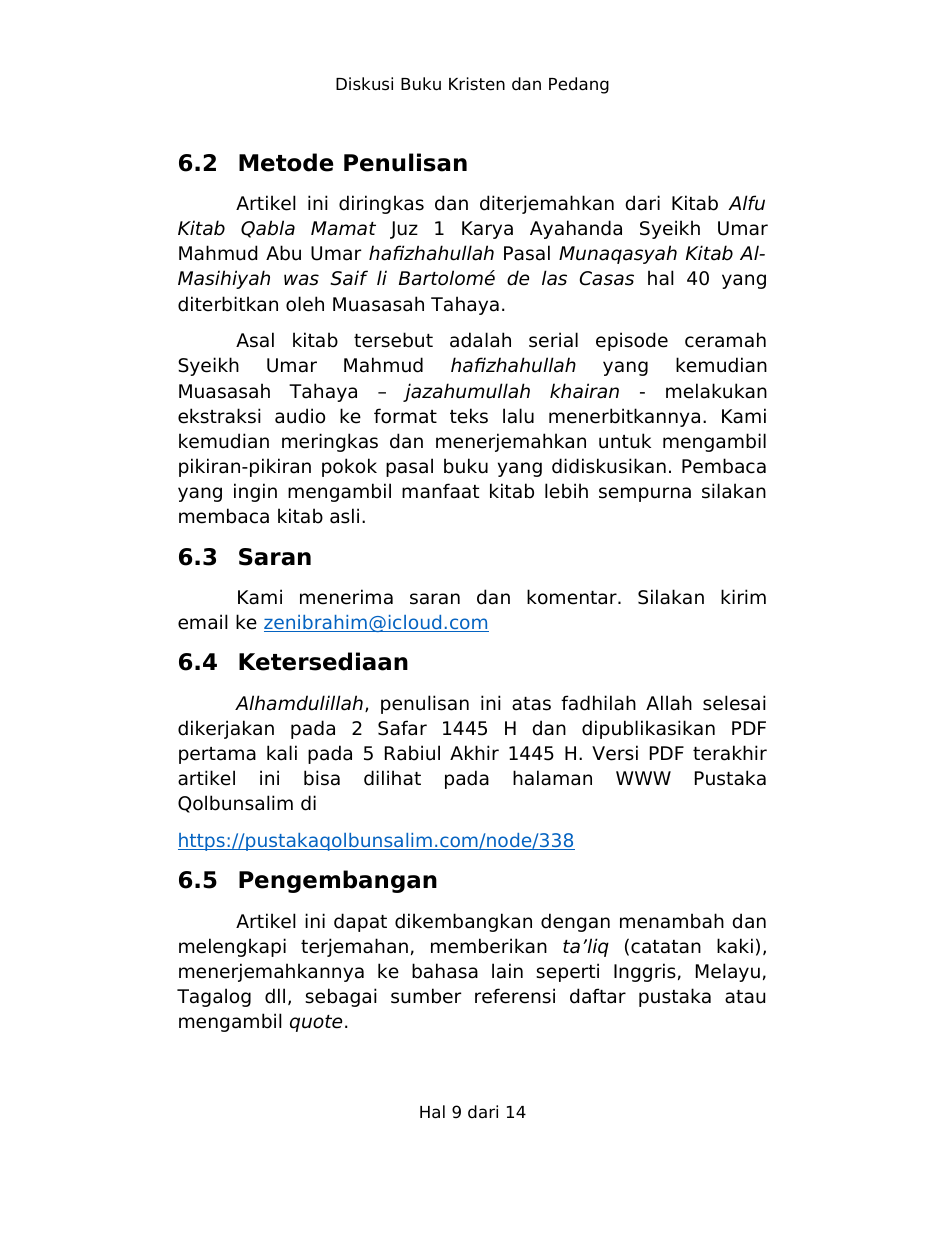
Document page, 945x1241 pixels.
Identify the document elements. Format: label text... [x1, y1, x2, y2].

text Asal kitab tersebut adalah serial episode ceramah Syeikh Umar Mahmud hafizhahullah yang kemudian Muasasah Tahaya – jazahumullah khairan - melakukan ekstraksi audio ke format teks lalu menerbitkannya. Kami kemudian meringkas dan menerjemahkan untuk mengambil pikiran-pikiran pokok pasal buku yang didiskusikan. Pembaca yang ingin mengambil manfaat kitab lebih sempurna silakan membaca kitab asli. [177, 330, 768, 528]
text Artikel ini diringkas dan diterjemahkan dari Kitab Alfu Kitab Qabla Mamat Juz 1 Karya Ayahanda Syeikh Umar Mahmud Abu Umar hafizhahullah Pasal Munaqasyah Kitab Al-Masihiyah was Saif li Bartolomé de las Casas hal 40 yang diterbitkan oleh Muasasah Tahaya. [177, 193, 768, 315]
text https://pustakaqolbunsalim.com/node/338 [177, 830, 768, 852]
subtitle Pengembangan [177, 868, 768, 894]
text Artikel ini dapat dikembangkan dengan menambah dan melengkapi terjemahan, memberikan ta’liq (catatan kaki), menerjemahkannya ke bahasa lain seperti Inggris, Melayu, Tagalog dll, sebagai sumber referensi daftar pustaka atau mengambil quote. [177, 911, 768, 1033]
subtitle Saran [177, 544, 768, 570]
text Alhamdulillah, penulisan ini atas fadhilah Allah selesai dikerjakan pada 2 Safar 1445 H dan dipublikasikan PDF pertama kali pada 5 Rabiul Akhir 1445 H. Versi PDF terakhir artikel ini bisa dilihat pada halaman WWW Pustaka Qolbunsalim di [177, 693, 768, 815]
subtitle Metode Penulisan [177, 150, 768, 177]
subtitle Ketersediaan [177, 649, 768, 676]
text Kami menerima saran dan komentar. Silakan kirim email ke zenibrahim@icloud.com [177, 587, 768, 634]
